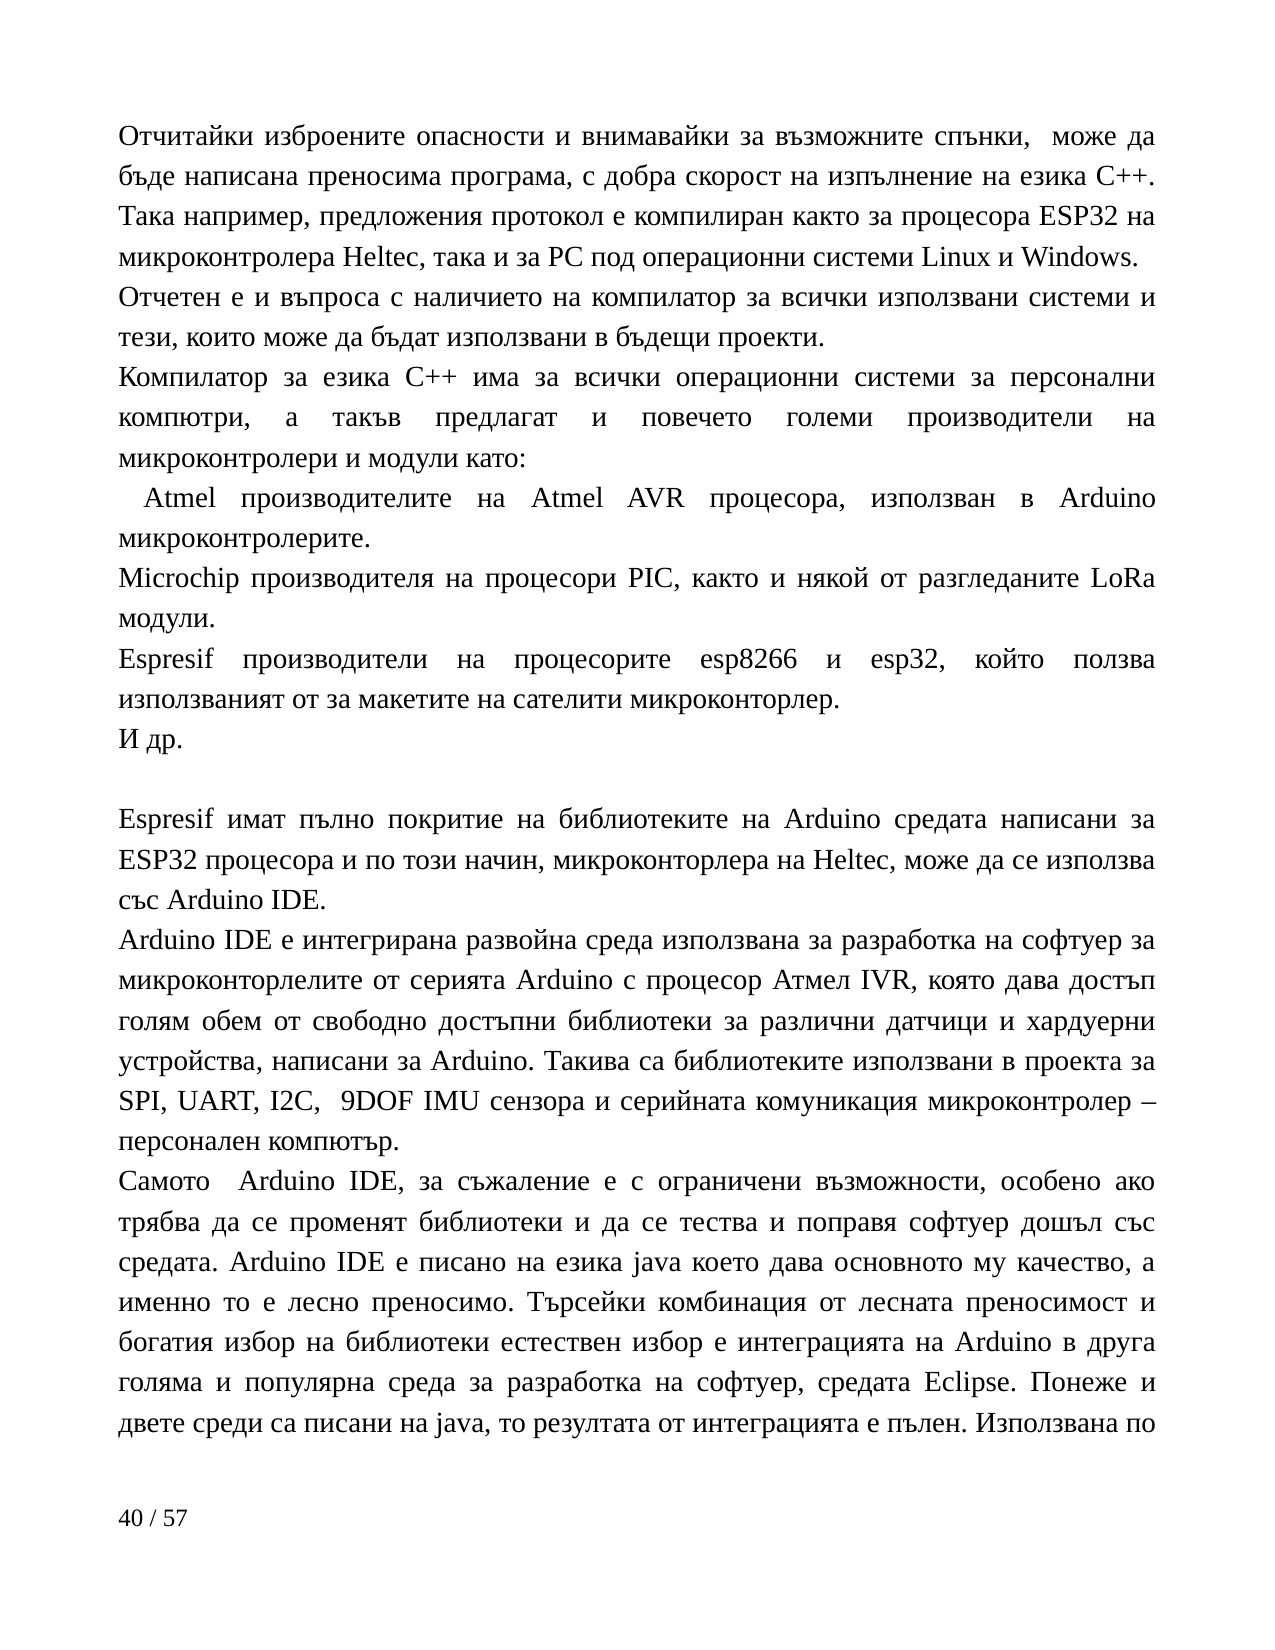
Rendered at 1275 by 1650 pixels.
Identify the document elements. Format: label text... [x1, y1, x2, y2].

text И др. [118, 721, 1157, 755]
text Arduino IDE е интегрирана развойна среда използвана за разработка на софтуер за микроконторлелите от серията Arduino с процесор Атмел IVR, която дава достъп голям обем от свободно достъпни библиотеки за различни датчици и хардуерни устройства, написани за Arduino. Такива са библиотеките използвани в проекта за SPI, UART, I2C, 9DOF IMU сензора и серийната комуникация микроконтролер – персонален компютър. [118, 922, 1157, 1157]
text Espresif имат пълно покритие на библиотеките на Arduino средата написани за ESP32 процесора и по този начин, микроконторлера на Heltec, може да се използва със Arduino IDE. [118, 802, 1157, 916]
text Компилатор за езика C++ има за всички операционни системи за персонални компютри, а такъв предлагат и повечето големи производители на микроконтролери и модули като: [118, 359, 1157, 473]
text Самото Arduino IDE, за съжаление е с ограничени възможности, особено ако трябва да се променят библиотеки и да се тества и поправя софтуер дошъл със средата. Arduino IDE е писано на езика java което дава основното му качество, а именно то е лесно преносимо. Търсейки комбинация от лесната преносимост и богатия избор на библиотеки естествен избор е интеграцията на Arduino в друга голяма и популярна среда за разработка на софтуер, средата Eclipse. Понеже и двете среди са писани на java, то резултата от интеграцията е пълен. Използвана по [118, 1163, 1157, 1438]
text Отчетен е и въпроса с наличието на компилатор за всички използвани системи и тези, които може да бъдат използвани в бъдещи проекти. [118, 279, 1157, 353]
text Espresif производители на процесорите esp8266 и esp32, който ползва използваният от за макетите на сателити микроконторлер. [118, 641, 1157, 714]
text Atmel производителите на Atmel AVR процесора, използван в Arduino микроконтролерите. [118, 480, 1157, 554]
text Отчитайки изброените опасности и внимавайки за възможните спънки, може да бъде написана преносима програма, с добра скорост на изпълнение на езика C++. Така например, предложения протокол е компилиран както за процесора ESP32 на микроконтролера Heltec, така и за PC под операционни системи Linux и Windows. [118, 118, 1157, 272]
text Microchip производителя на процесори PIC, както и някой от разгледаните LoRa модули. [118, 560, 1157, 634]
